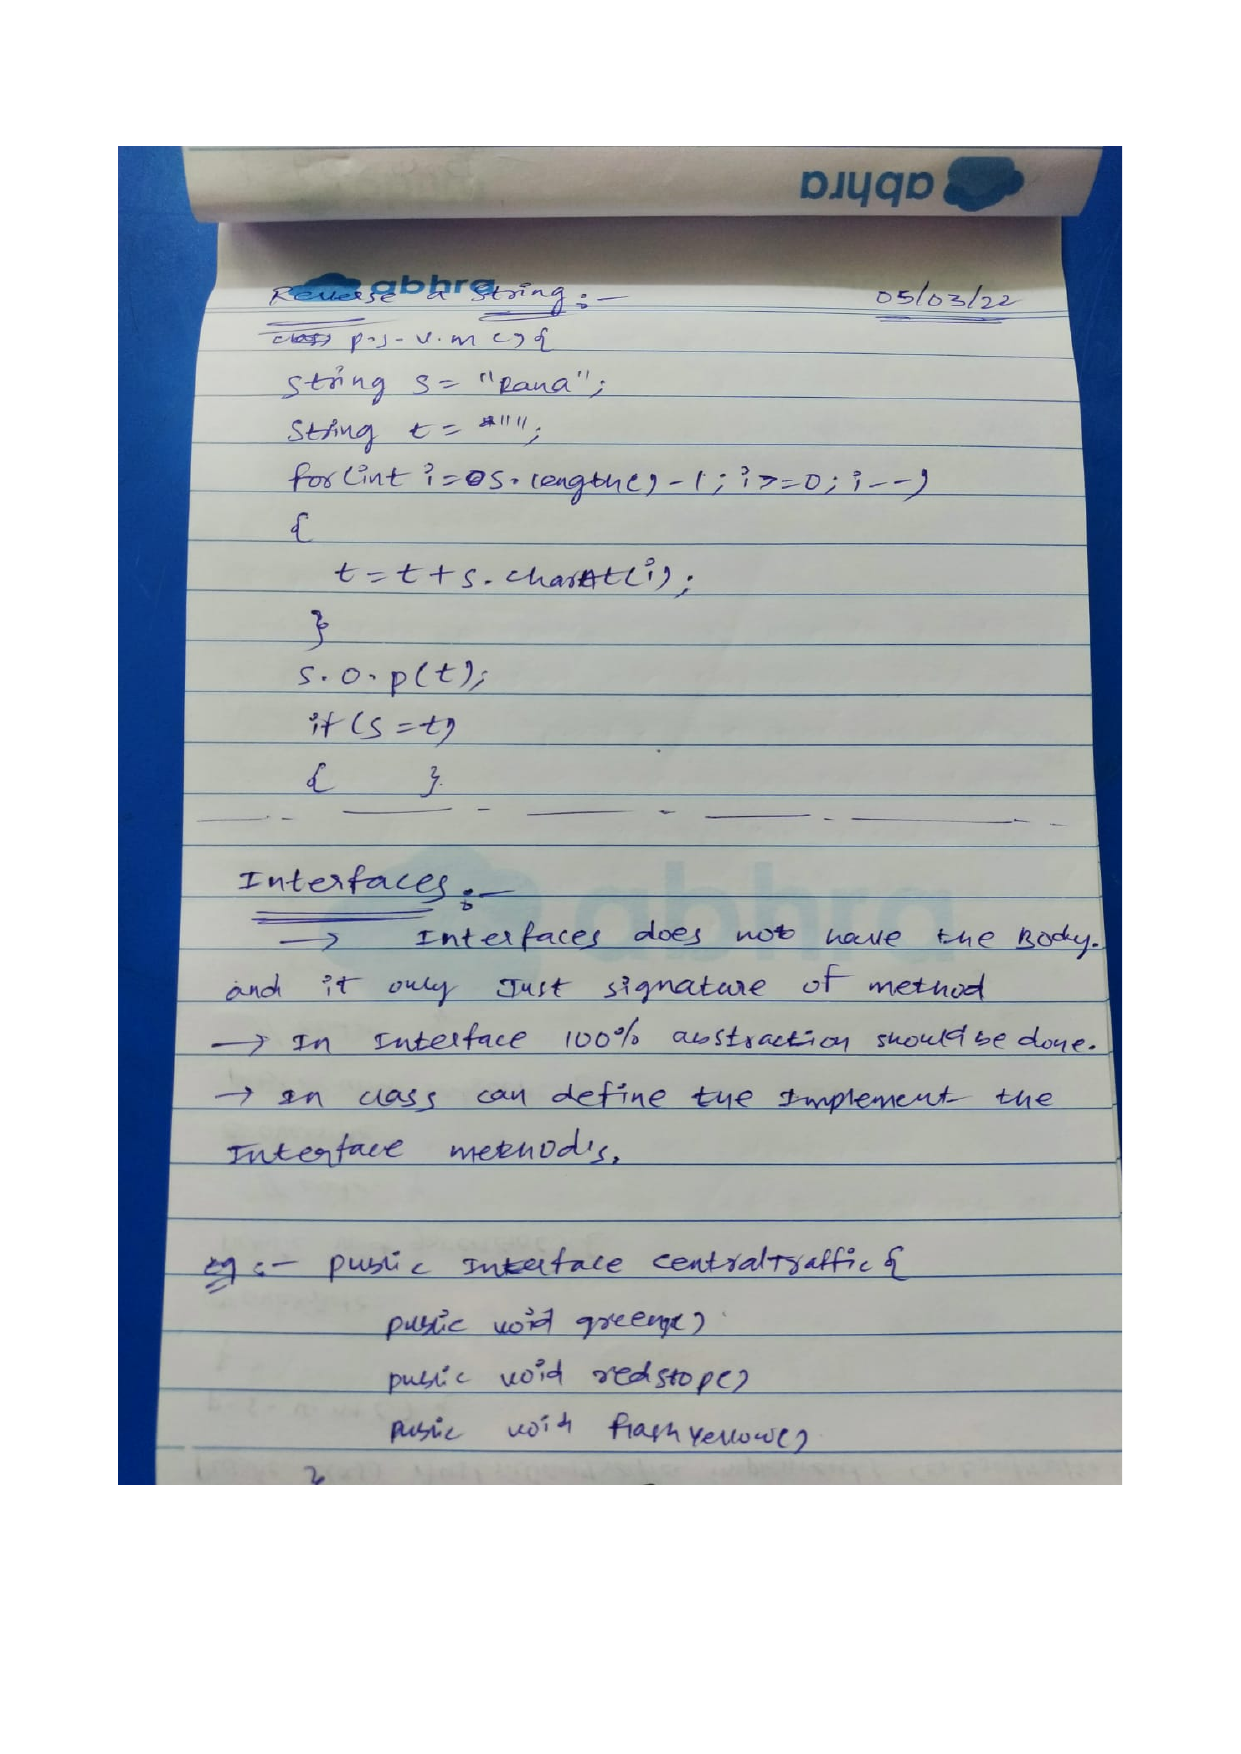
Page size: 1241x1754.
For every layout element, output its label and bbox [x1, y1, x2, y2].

picture [118, 146, 1123, 1485]
